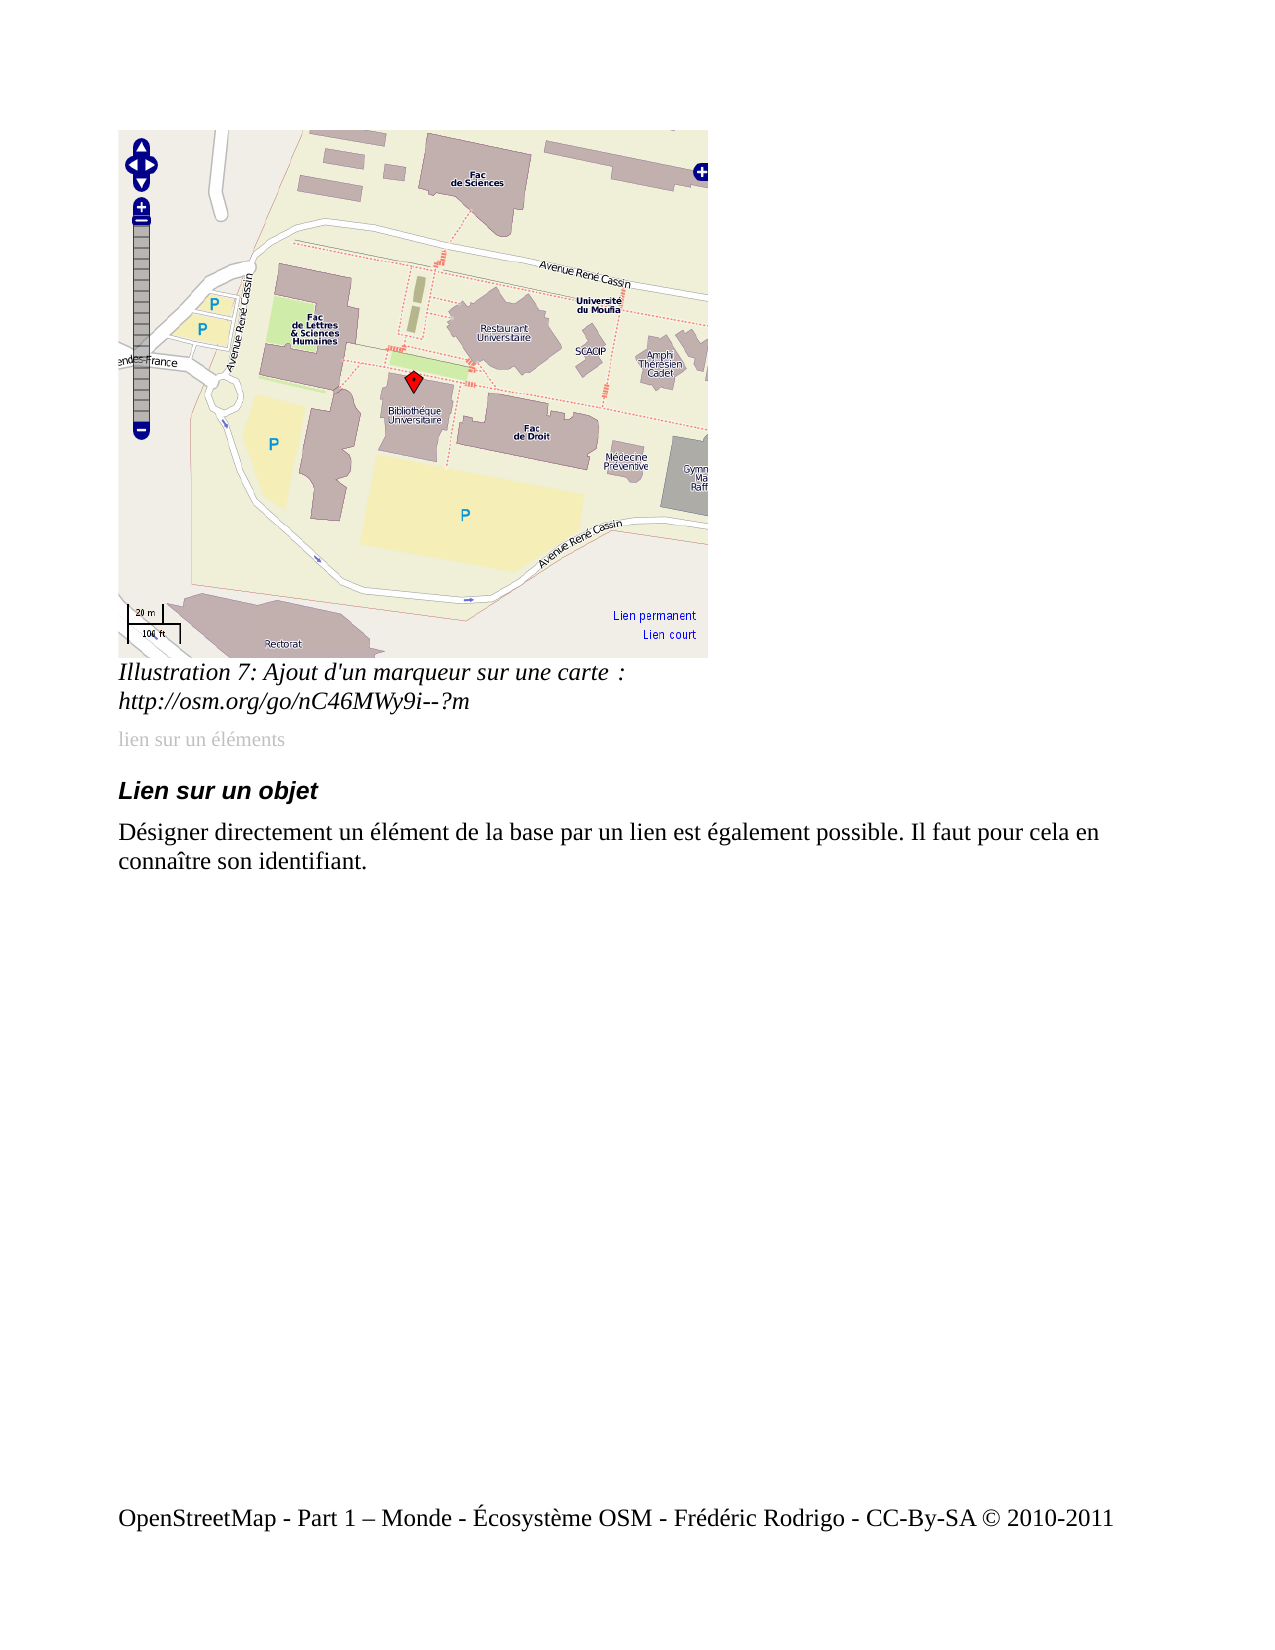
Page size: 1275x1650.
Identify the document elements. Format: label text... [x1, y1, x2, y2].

subtitle Lien sur un objet [118, 776, 1157, 805]
text Désigner directement un élément de la base par un lien est également possible. Il faut pour cela en connaître son identifiant. [118, 817, 1157, 875]
picture [118, 130, 708, 658]
text lien sur un éléments [118, 727, 1157, 751]
text Illustration 7: Ajout d'un marqueur sur une carte : http://osm.org/go/nC46MWy9i--?m [118, 658, 708, 715]
